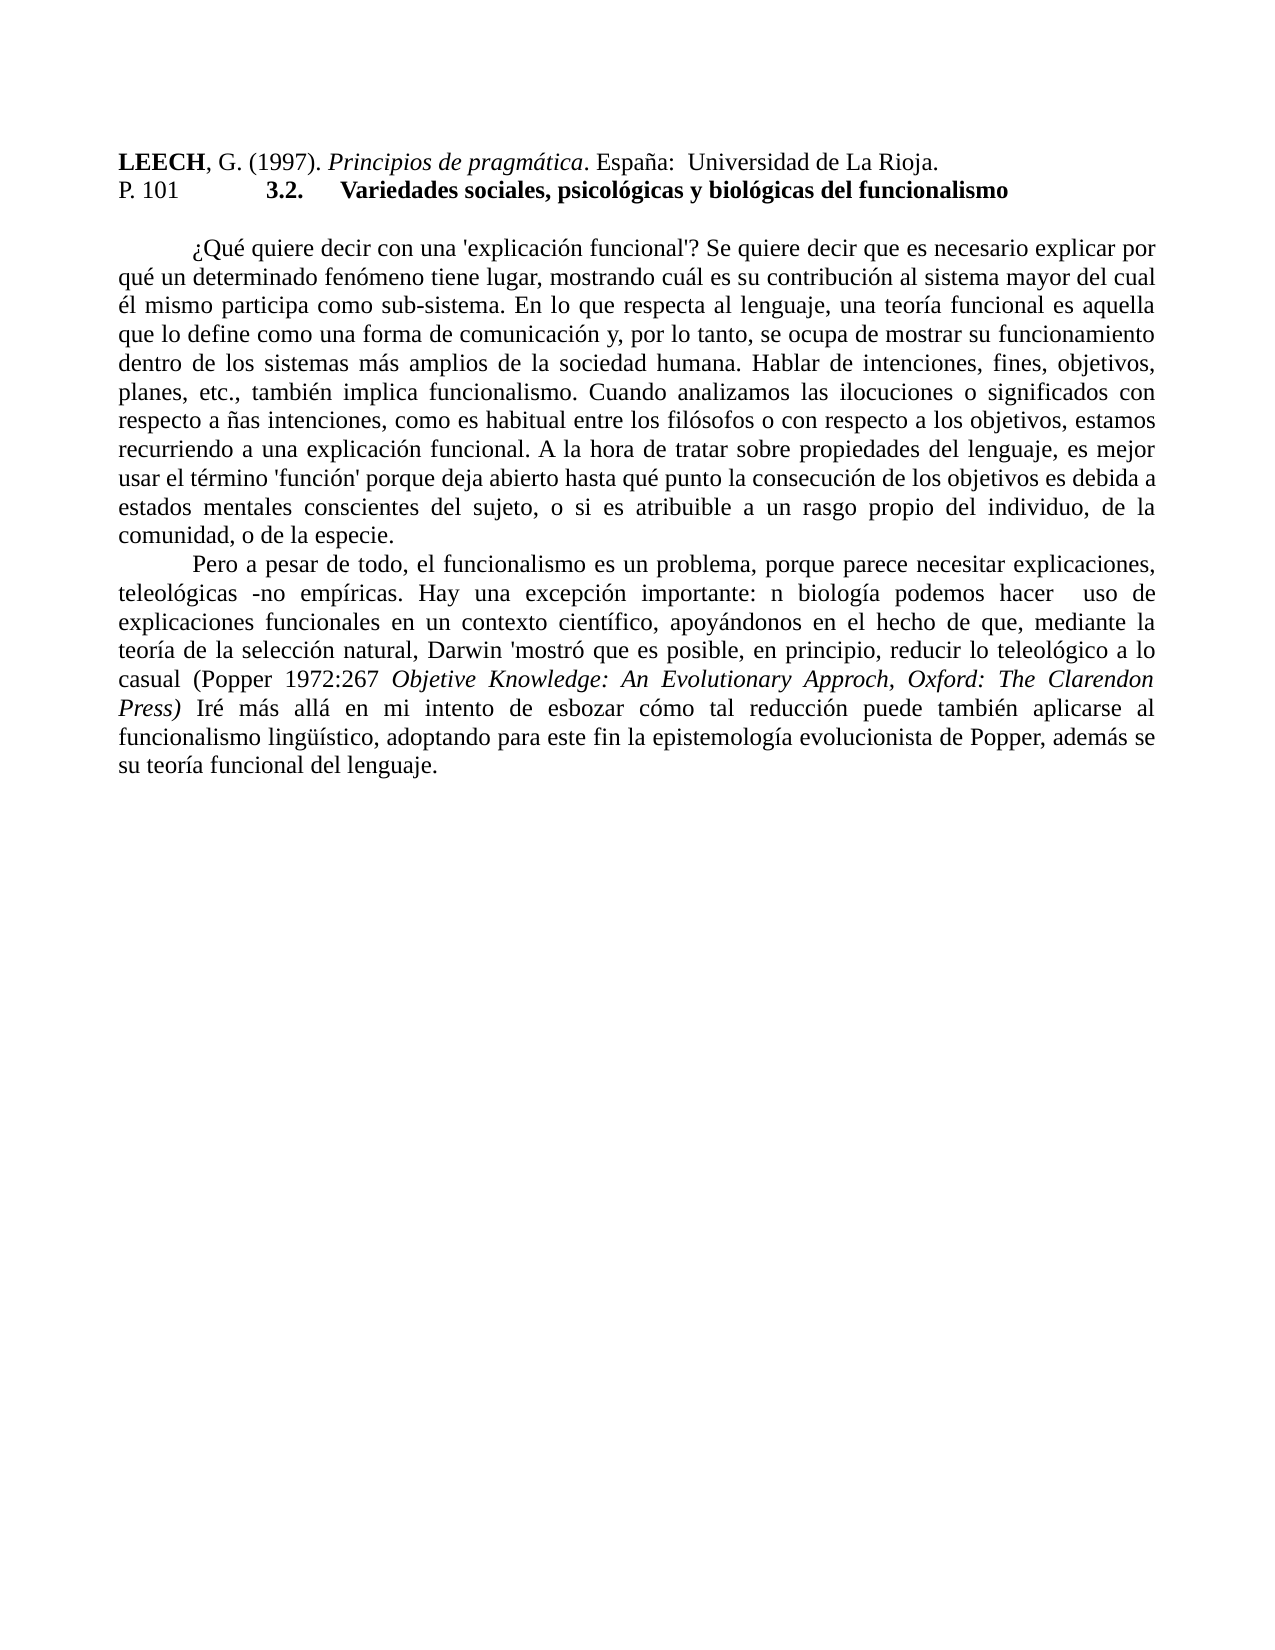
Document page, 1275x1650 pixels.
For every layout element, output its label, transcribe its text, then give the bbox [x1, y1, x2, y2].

text LEECH, G. (1997). Principios de pragmática. España: Universidad de La Rioja. [118, 147, 1157, 176]
text P. 101 3.2. Variedades sociales, psicológicas y biológicas del funcionalismo [118, 176, 1157, 204]
text Pero a pesar de todo, el funcionalismo es un problema, porque parece necesitar explicaciones, teleológicas -no empíricas. Hay una excepción importante: n biología podemos hacer uso de explicaciones funcionales en un contexto científico, apoyándonos en el hecho de que, mediante la teoría de la selección natural, Darwin 'mostró que es posible, en principio, reducir lo teleológico a lo casual (Popper 1972:267 Objetive Knowledge: An Evolutionary Approch, Oxford: The Clarendon Press) Iré más allá en mi intento de esbozar cómo tal reducción puede también aplicarse al funcionalismo lingüístico, adoptando para este fin la epistemología evolucionista de Popper, además se su teoría funcional del lenguaje. [118, 549, 1157, 779]
text ¿Qué quiere decir con una 'explicación funcional'? Se quiere decir que es necesario explicar por qué un determinado fenómeno tiene lugar, mostrando cuál es su contribución al sistema mayor del cual él mismo participa como sub-sistema. En lo que respecta al lenguaje, una teoría funcional es aquella que lo define como una forma de comunicación y, por lo tanto, se ocupa de mostrar su funcionamiento dentro de los sistemas más amplios de la sociedad humana. Hablar de intenciones, fines, objetivos, planes, etc., también implica funcionalismo. Cuando analizamos las ilocuciones o significados con respecto a ñas intenciones, como es habitual entre los filósofos o con respecto a los objetivos, estamos recurriendo a una explicación funcional. A la hora de tratar sobre propiedades del lenguaje, es mejor usar el término 'función' porque deja abierto hasta qué punto la consecución de los objetivos es debida a estados mentales conscientes del sujeto, o si es atribuible a un rasgo propio del individuo, de la comunidad, o de la especie. [118, 233, 1157, 549]
